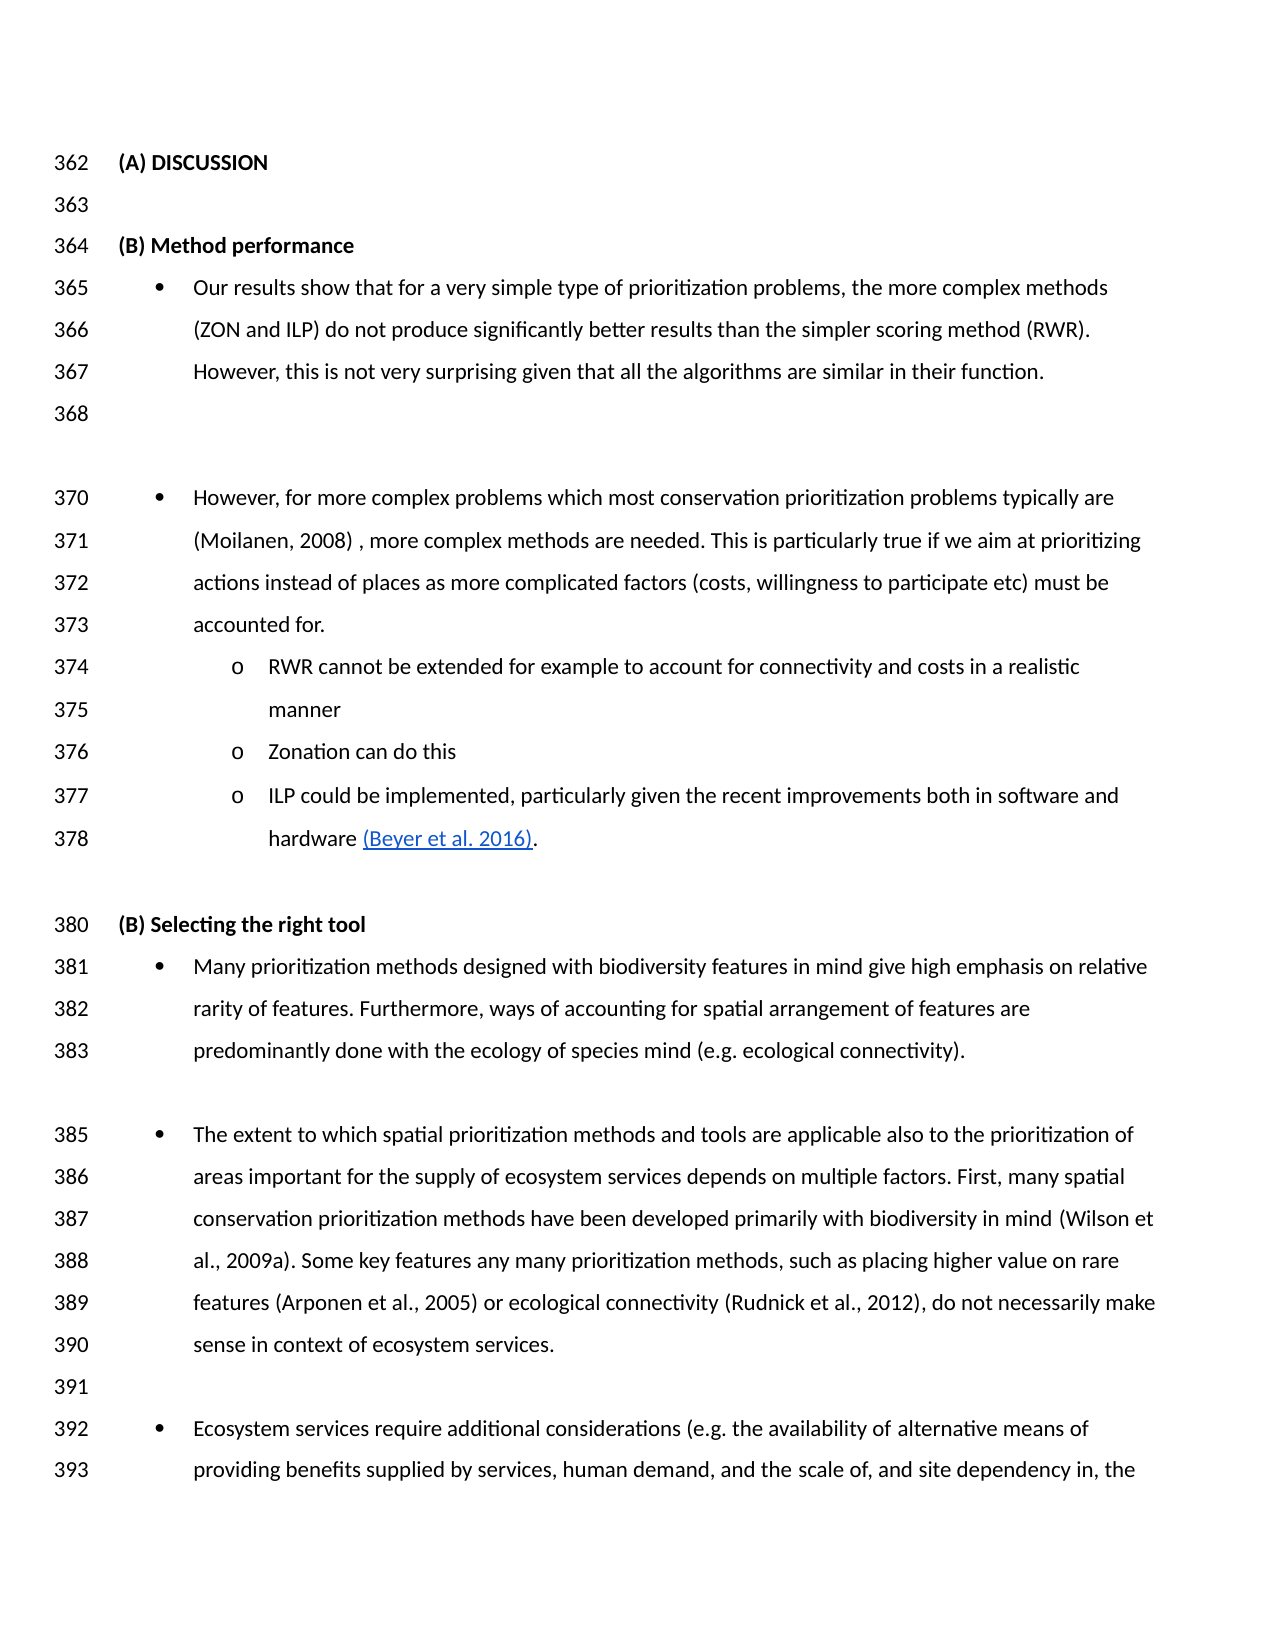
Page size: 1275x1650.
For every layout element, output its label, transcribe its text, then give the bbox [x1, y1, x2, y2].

subtitle (B) Selecting the right tool [118, 910, 1157, 938]
list ILP could be implemented, particularly given the recent improvements both in software and hardware (Beyer et al. 2016). [231, 781, 1157, 896]
list Zonation can do this [231, 737, 1157, 767]
list Our results show that for a very simple type of prioritization problems, the more complex methods (ZON and ILP) do not produce significantly better results than the simpler scoring method (RWR). However, this is not very surprising given that all the algorithms are similar in their function. [156, 273, 1157, 469]
list Ecosystem services require additional considerations (e.g. the availability of alternative means of providing benefits supplied by services, human demand, and the scale of, and site dependency in, the [156, 1414, 1157, 1484]
subtitle (A) DISCUSSION [118, 148, 1157, 176]
subtitle (B) Method performance [118, 232, 1157, 259]
list The extent to which spatial prioritization methods and tools are applicable also to the prioritization of areas important for the supply of ecosystem services depends on multiple factors. First, many spatial conservation prioritization methods have been developed primarily with biodiversity in mind (Wilson et al., 2009a). Some key features any many prioritization methods, such as placing higher value on rare features (Arponen et al., 2005) or ecological connectivity (Rudnick et al., 2012), do not necessarily make sense in context of ecosystem services. [156, 1120, 1157, 1358]
list RWR cannot be extended for example to account for connectivity and costs in a realistic manner [231, 652, 1157, 723]
list However, for more complex problems which most conservation prioritization problems typically are (Moilanen, 2008) , more complex methods are needed. This is particularly true if we aim at prioritizing actions instead of places as more complicated factors (costs, willingness to participate etc) must be accounted for. [156, 483, 1157, 638]
list Many prioritization methods designed with biodiversity features in mind give high emphasis on relative rarity of features. Furthermore, ways of accounting for spatial arrangement of features are predominantly done with the ecology of species mind (e.g. ecological connectivity). [156, 952, 1157, 1106]
